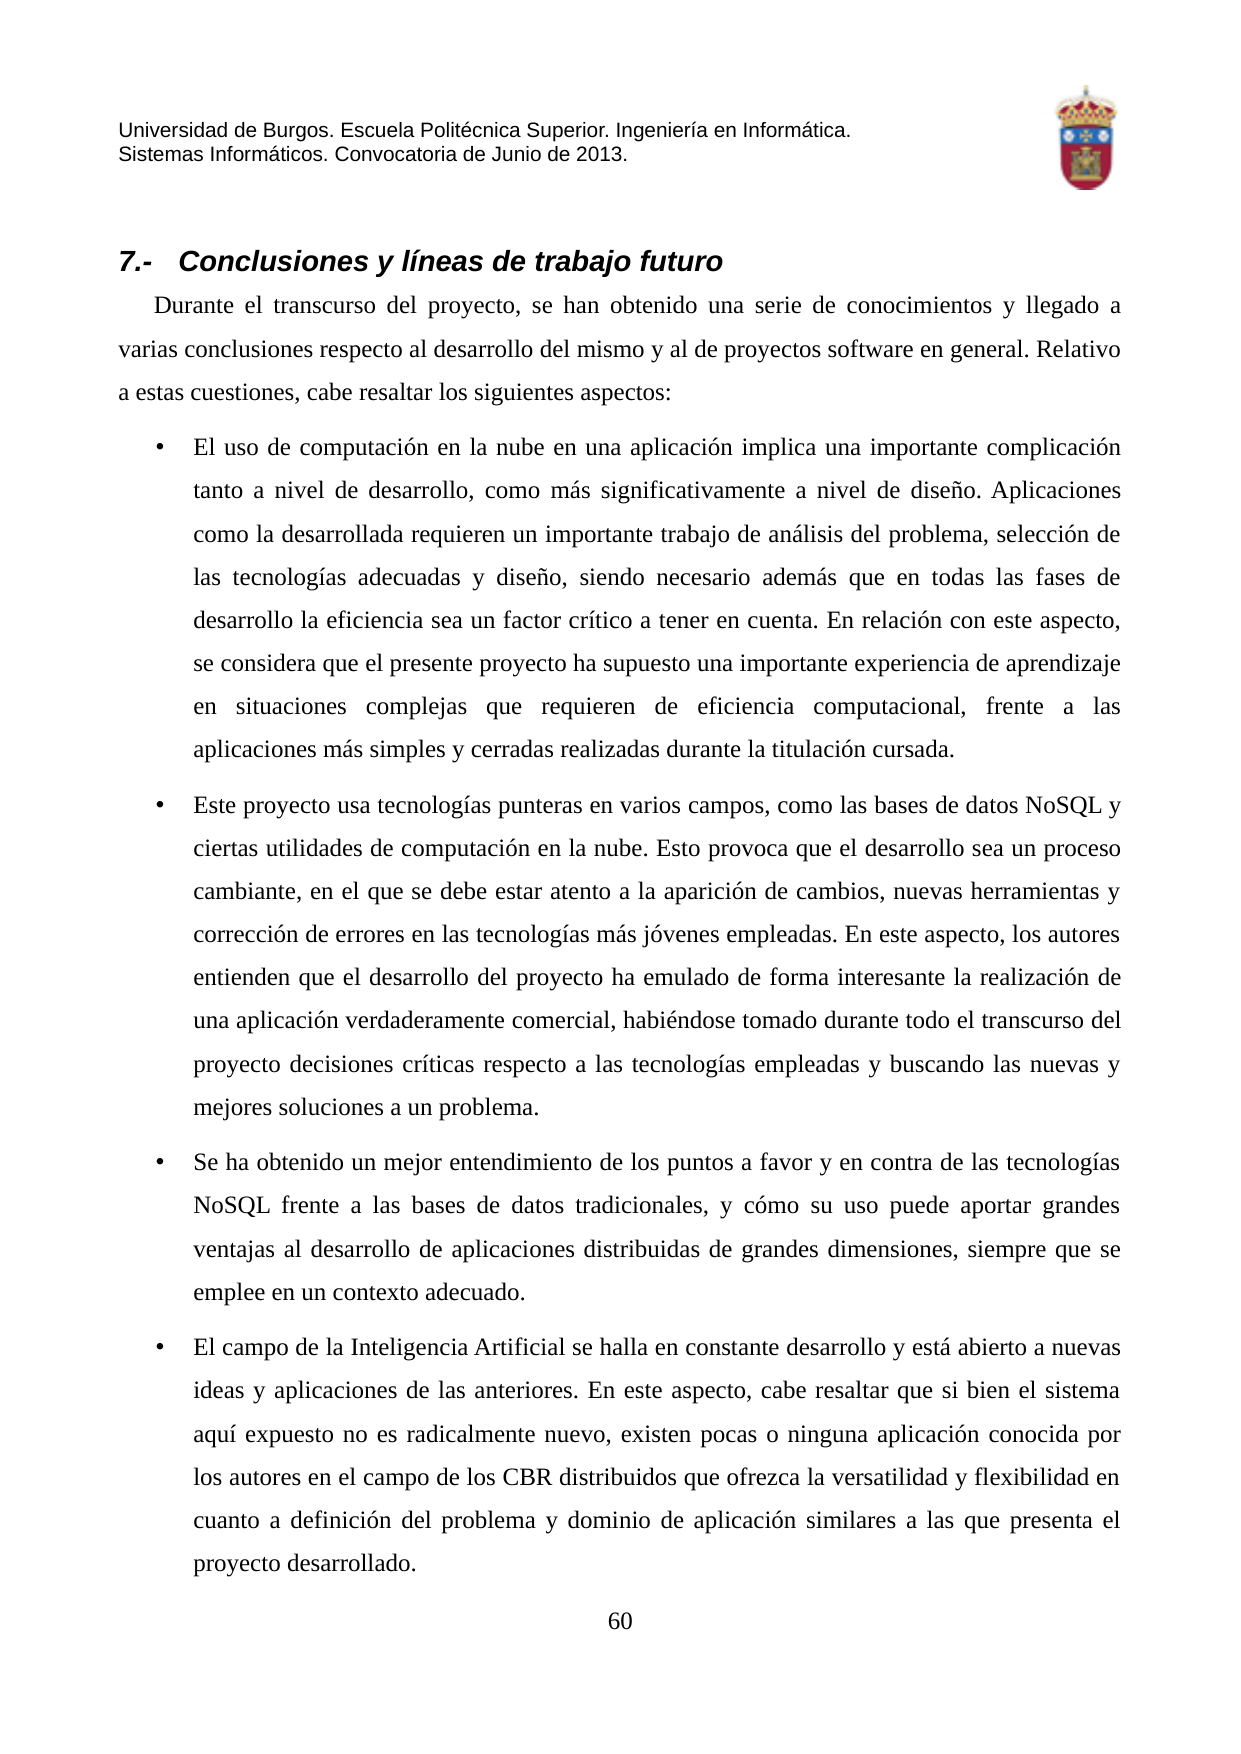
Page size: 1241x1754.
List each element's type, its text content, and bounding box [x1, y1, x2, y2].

text Durante el transcurso del proyecto, se han obtenido una serie de conocimientos y llegado a varias conclusiones respecto al desarrollo del mismo y al de proyectos software en general. Relativo a estas cuestiones, cabe resaltar los siguientes aspectos: [118, 291, 1122, 406]
list Se ha obtenido un mejor entendimiento de los puntos a favor y en contra de las tecnologías NoSQL frente a las bases de datos tradicionales, y cómo su uso puede aportar grandes ventajas al desarrollo de aplicaciones distribuidas de grandes dimensiones, siempre que se emplee en un contexto adecuado. [156, 1147, 1122, 1306]
list El campo de la Inteligencia Artificial se halla en constante desarrollo y está abierto a nuevas ideas y aplicaciones de las anteriores. En este aspecto, cabe resaltar que si bien el sistema aquí expuesto no es radicalmente nuevo, existen pocas o ninguna aplicación conocida por los autores en el campo de los CBR distribuidos que ofrezca la versatilidad y flexibilidad en cuanto a definición del problema y dominio de aplicación similares a las que presenta el proyecto desarrollado. [156, 1332, 1122, 1577]
list El uso de computación en la nube en una aplicación implica una importante complicación tanto a nivel de desarrollo, como más significativamente a nivel de diseño. Aplicaciones como la desarrollada requieren un importante trabajo de análisis del problema, selección de las tecnologías adecuadas y diseño, siendo necesario además que en todas las fases de desarrollo la eficiencia sea un factor crítico a tener en cuenta. En relación con este aspecto, se considera que el presente proyecto ha supuesto una importante experiencia de aprendizaje en situaciones complejas que requieren de eficiencia computacional, frente a las aplicaciones más simples y cerradas realizadas durante la titulación cursada. [156, 432, 1122, 763]
picture [1053, 85, 1120, 190]
subtitle Conclusiones y líneas de trabajo futuro [118, 244, 1122, 278]
list Este proyecto usa tecnologías punteras en varios campos, como las bases de datos NoSQL y ciertas utilidades de computación en la nube. Esto provoca que el desarrollo sea un proceso cambiante, en el que se debe estar atento a la aparición de cambios, nuevas herramientas y corrección de errores en las tecnologías más jóvenes empleadas. En este aspecto, los autores entienden que el desarrollo del proyecto ha emulado de forma interesante la realización de una aplicación verdaderamente comercial, habiéndose tomado durante todo el transcurso del proyecto decisiones críticas respecto a las tecnologías empleadas y buscando las nuevas y mejores soluciones a un problema. [156, 790, 1122, 1121]
